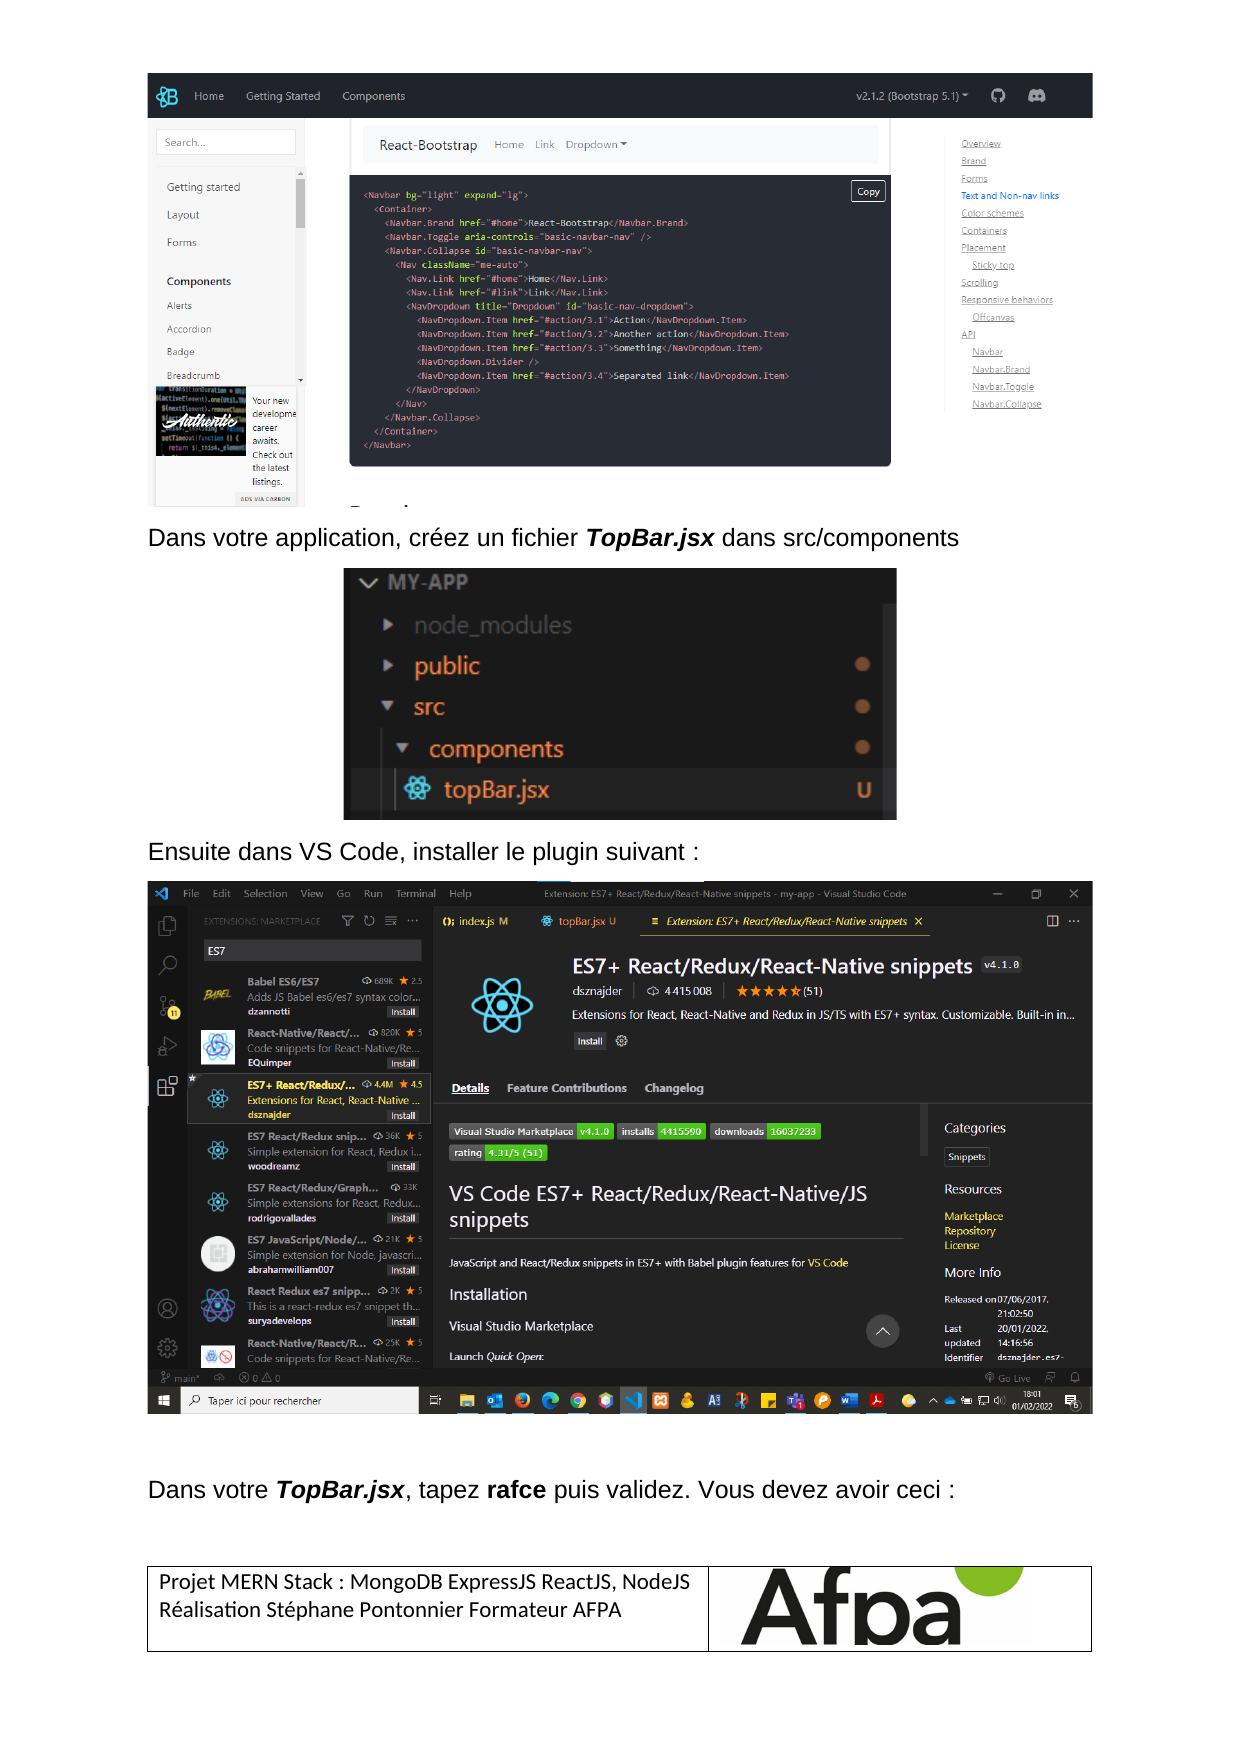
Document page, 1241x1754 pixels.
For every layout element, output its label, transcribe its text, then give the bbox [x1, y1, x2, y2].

text Ensuite dans VS Code, installer le plugin suivant : [148, 836, 1093, 865]
text Dans votre TopBar.jsx, tapez rafce puis validez. Vous devez avoir ceci : [148, 1475, 1093, 1504]
text Dans votre application, créez un fichier TopBar.jsx dans src/components [148, 523, 1093, 552]
